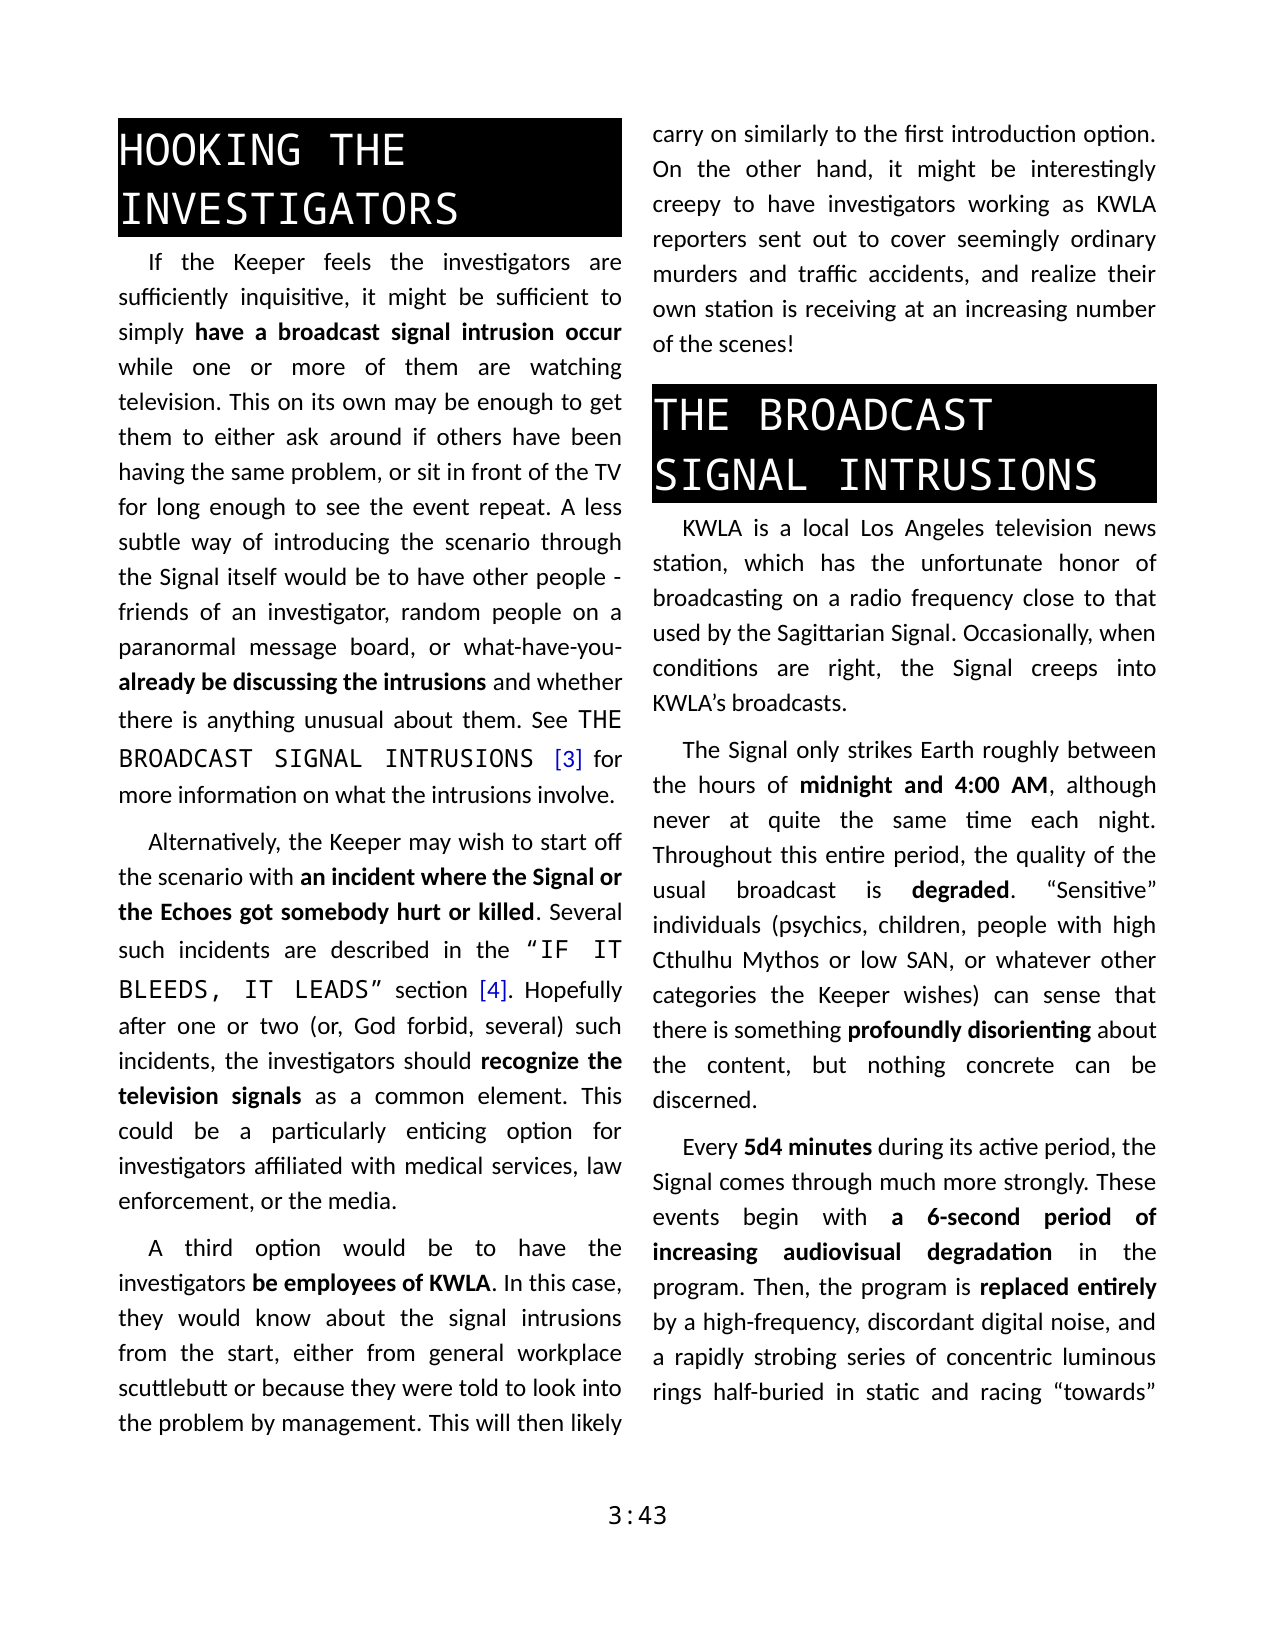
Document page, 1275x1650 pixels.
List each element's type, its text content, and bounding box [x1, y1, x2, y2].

text The Signal only strikes Earth roughly between the hours of midnight and 4:00 AM, although never at quite the same time each night. Throughout this entire period, the quality of the usual broadcast is degraded. “Sensitive” individuals (psychics, children, people with high Cthulhu Mythos or low SAN, or whatever other categories the Keeper wishes) can sense that there is something profoundly disorienting about the content, but nothing concrete can be discerned. [652, 734, 1157, 1115]
text Alternatively, the Keeper may wish to start off the scenario with an incident where the Signal or the Echoes got somebody hurt or killed. Several such incidents are described in the “IF IT BLEEDS, IT LEADS” section [4]. Hopefully after one or two (or, God forbid, several) such incidents, the investigators should recognize the television signals as a common element. This could be a particularly enticing option for investigators affiliated with medical services, law enforcement, or the media. [118, 827, 622, 1215]
text carry on similarly to the first introduction option. On the other hand, it might be interestingly creepy to have investigators working as KWLA reporters sent out to cover seemingly ordinary murders and traffic accidents, and realize their own station is receiving at an increasing number of the scenes! [652, 118, 1157, 359]
text A third option would be to have the investigators be employees of KWLA. In this case, they would know about the signal intrusions from the start, either from general workplace scuttlebutt or because they were told to look into the problem by management. This will then likely [118, 1232, 622, 1437]
subtitle HOOKING THE INVESTIGATORS [118, 118, 622, 237]
text If the Keeper feels the investigators are sufficiently inquisitive, it might be sufficient to simply have a broadcast signal intrusion occur while one or more of them are watching television. This on its own may be enough to get them to either ask around if others have been having the same problem, or sit in front of the TV for long enough to see the event repeat. A less subtle way of introducing the scenario through the Signal itself would be to have other people -friends of an investigator, random people on a paranormal message board, or what-have-you- already be discussing the intrusions and whether there is anything unusual about them. See THE BROADCAST SIGNAL INTRUSIONS [3] for more information on what the intrusions involve. [118, 246, 622, 810]
text Every 5d4 minutes during its active period, the Signal comes through much more strongly. These events begin with a 6-second period of increasing audiovisual degradation in the program. Then, the program is replaced entirely by a high-frequency, discordant digital noise, and a rapidly strobing series of concentric luminous rings half-buried in static and racing “towards” [652, 1131, 1157, 1407]
subtitle THE BROADCAST SIGNAL INTRUSIONS [652, 384, 1157, 503]
text KWLA is a local Los Angeles television news station, which has the unfortunate honor of broadcasting on a radio frequency close to that used by the Sagittarian Signal. Occasionally, when conditions are right, the Signal creeps into KWLA’s broadcasts. [652, 512, 1157, 718]
